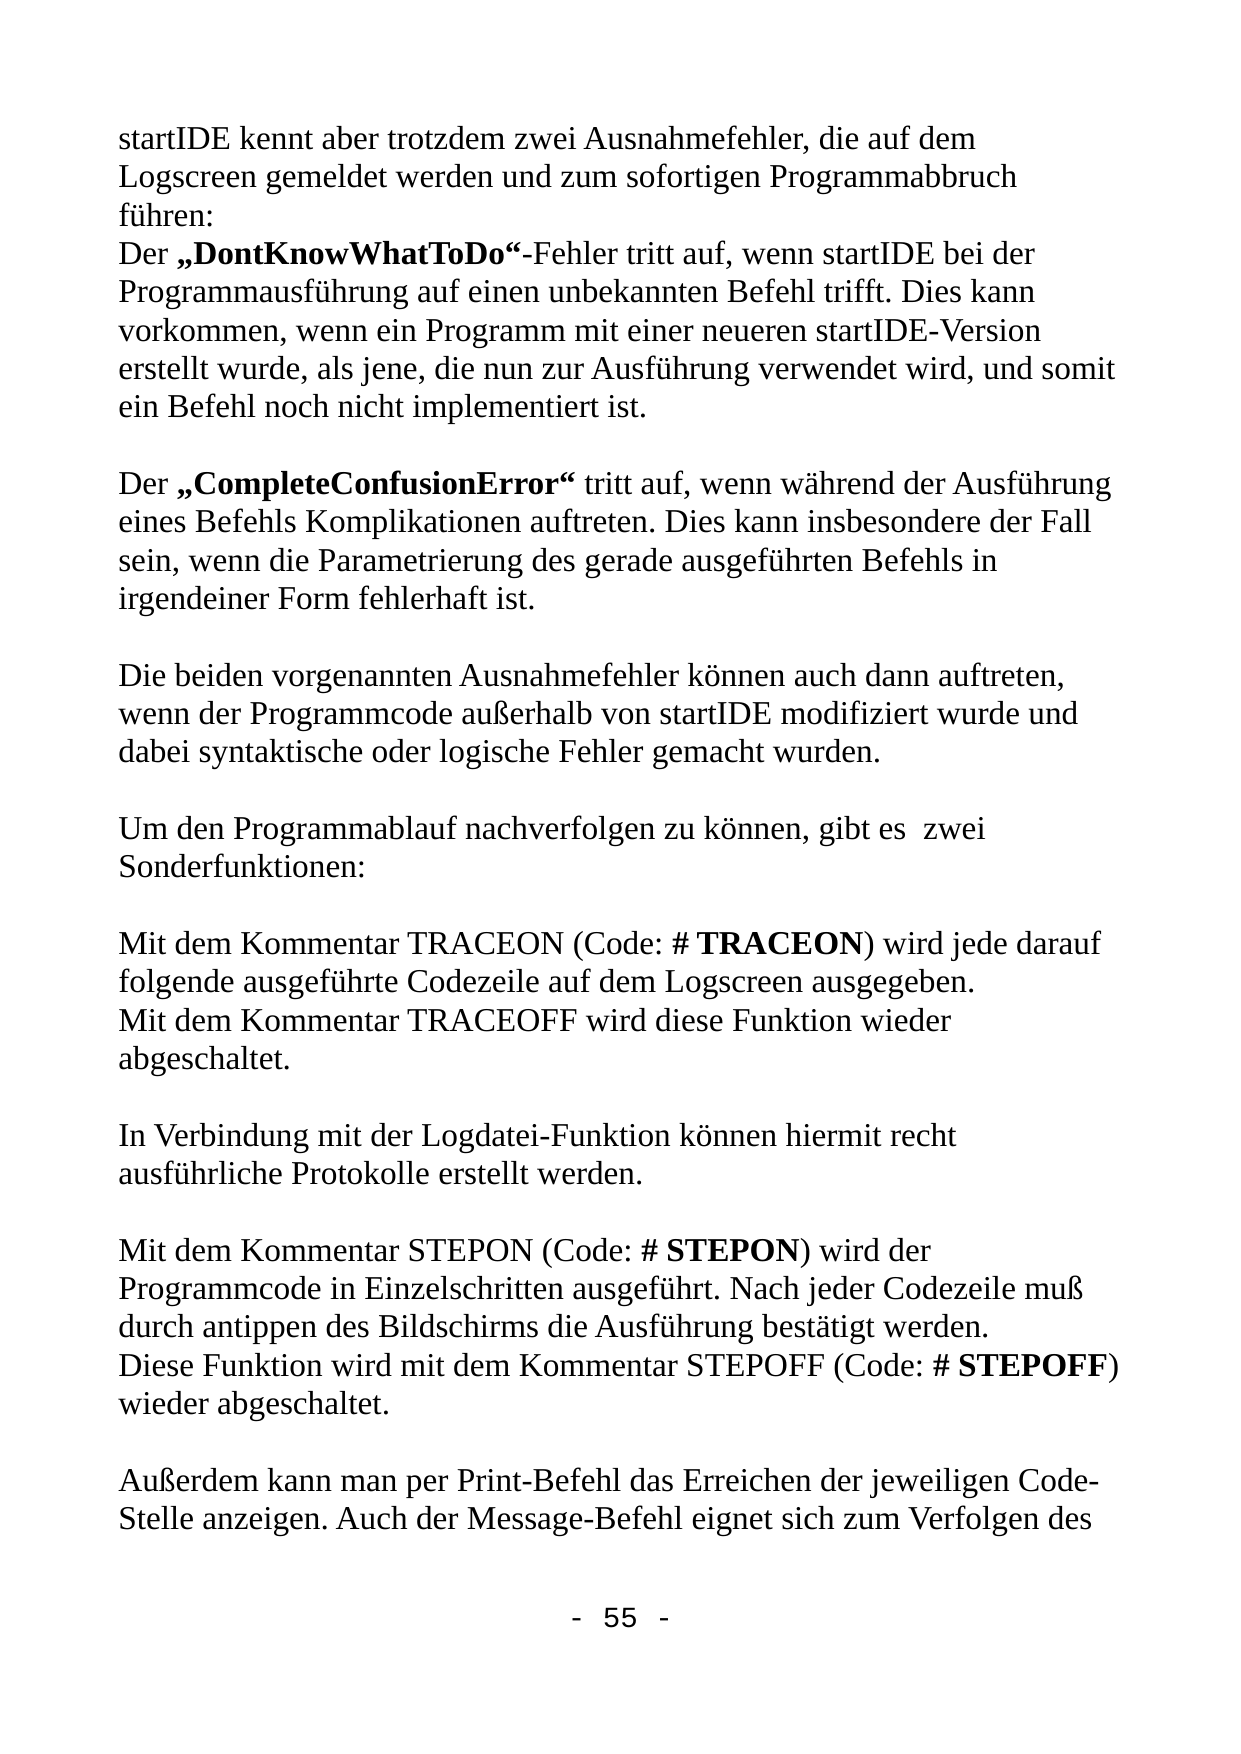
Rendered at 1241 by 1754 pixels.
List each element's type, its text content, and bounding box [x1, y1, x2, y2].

text Außerdem kann man per Print-Befehl das Erreichen der jeweiligen Code-Stelle anzeigen. Auch der Message-Befehl eignet sich zum Verfolgen des [118, 1460, 1122, 1536]
text Mit dem Kommentar TRACEON (Code: # TRACEON) wird jede darauf folgende ausgeführte Codezeile auf dem Logscreen ausgegeben. [118, 923, 1122, 1000]
text Mit dem Kommentar TRACEOFF wird diese Funktion wieder abgeschaltet. [118, 1000, 1122, 1076]
text Um den Programmablauf nachverfolgen zu können, gibt es zwei Sonderfunktionen: [118, 808, 1122, 885]
text Diese Funktion wird mit dem Kommentar STEPOFF (Code: # STEPOFF) wieder abgeschaltet. [118, 1345, 1122, 1421]
text Der „CompleteConfusionError“ tritt auf, wenn während der Ausführung eines Befehls Komplikationen auftreten. Dies kann insbesondere der Fall sein, wenn die Parametrierung des gerade ausgeführten Befehls in irgendeiner Form fehlerhaft ist. [118, 463, 1122, 616]
text startIDE kennt aber trotzdem zwei Ausnahmefehler, die auf dem Logscreen gemeldet werden und zum sofortigen Programmabbruch führen: [118, 118, 1122, 233]
text Die beiden vorgenannten Ausnahmefehler können auch dann auftreten, wenn der Programmcode außerhalb von startIDE modifiziert wurde und dabei syntaktische oder logische Fehler gemacht wurden. [118, 655, 1122, 770]
text In Verbindung mit der Logdatei-Funktion können hiermit recht ausführliche Protokolle erstellt werden. [118, 1115, 1122, 1191]
text Der „DontKnowWhatToDo“-Fehler tritt auf, wenn startIDE bei der Programmausführung auf einen unbekannten Befehl trifft. Dies kann vorkommen, wenn ein Programm mit einer neueren startIDE-Version erstellt wurde, als jene, die nun zur Ausführung verwendet wird, und somit ein Befehl noch nicht implementiert ist. [118, 233, 1122, 425]
text Mit dem Kommentar STEPON (Code: # STEPON) wird der Programmcode in Einzelschritten ausgeführt. Nach jeder Codezeile muß durch antippen des Bildschirms die Ausführung bestätigt werden. [118, 1230, 1122, 1345]
